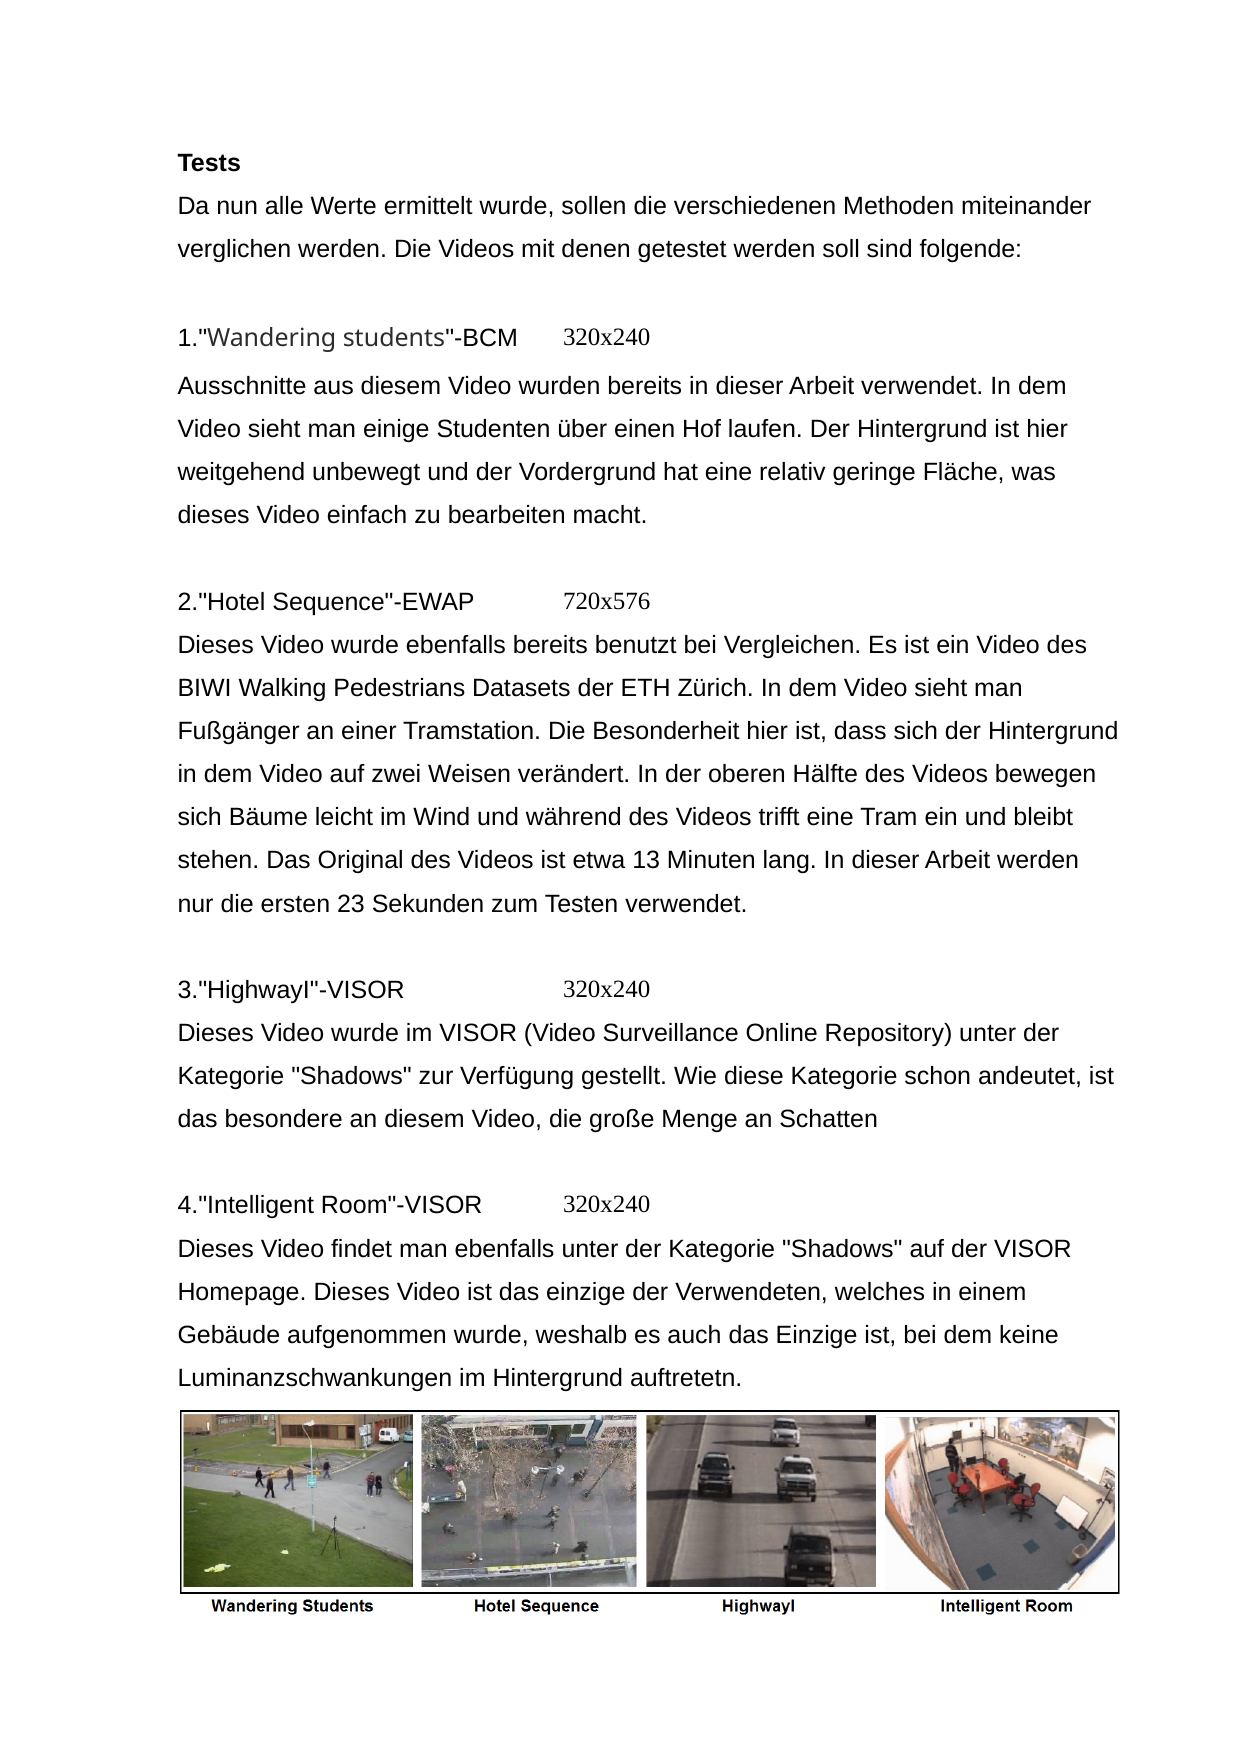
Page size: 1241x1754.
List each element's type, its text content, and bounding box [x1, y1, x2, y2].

text 4."Intelligent Room"-VISOR [177, 1191, 1122, 1219]
text 1."Wandering students"-BCM [177, 320, 1122, 354]
text Da nun alle Werte ermittelt wurde, sollen die verschiedenen Methoden miteinander verglichen werden. Die Videos mit denen getestet werden soll sind folgende: [177, 191, 1122, 263]
text Dieses Video wurde im VISOR (Video Surveillance Online Repository) unter der Kategorie "Shadows" zur Verfügung gestellt. Wie diese Kategorie schon andeutet, ist das besondere an diesem Video, die große Menge an Schatten [177, 1018, 1122, 1133]
picture [177, 1406, 1123, 1618]
text Ausschnitte aus diesem Video wurden bereits in dieser Arbeit verwendet. In dem Video sieht man einige Studenten über einen Hof laufen. Der Hintergrund ist hier weitgehend unbewegt und der Vordergrund hat eine relativ geringe Fläche, was dieses Video einfach zu bearbeiten macht. [177, 371, 1122, 529]
text 3."HighwayI"-VISOR [177, 975, 1122, 1004]
text Dieses Video wurde ebenfalls bereits benutzt bei Vergleichen. Es ist ein Video des BIWI Walking Pedestrians Datasets der ETH Zürich. In dem Video sieht man Fußgänger an einer Tramstation. Die Besonderheit hier ist, dass sich der Hintergrund in dem Video auf zwei Weisen verändert. In der oberen Hälfte des Videos bewegen sich Bäume leicht im Wind und während des Videos trifft eine Tram ein und bleibt stehen. Das Original des Videos ist etwa 13 Minuten lang. In dieser Arbeit werden nur die ersten 23 Sekunden zum Testen verwendet. [177, 630, 1122, 917]
text Dieses Video findet man ebenfalls unter der Kategorie "Shadows" auf der VISOR Homepage. Dieses Video ist das einzige der Verwendeten, welches in einem Gebäude aufgenommen wurde, weshalb es auch das Einzige ist, bei dem keine Luminanzschwankungen im Hintergrund auftretetn. [177, 1234, 1122, 1392]
text Tests [177, 148, 1122, 176]
text 2."Hotel Sequence"-EWAP [177, 587, 1122, 616]
